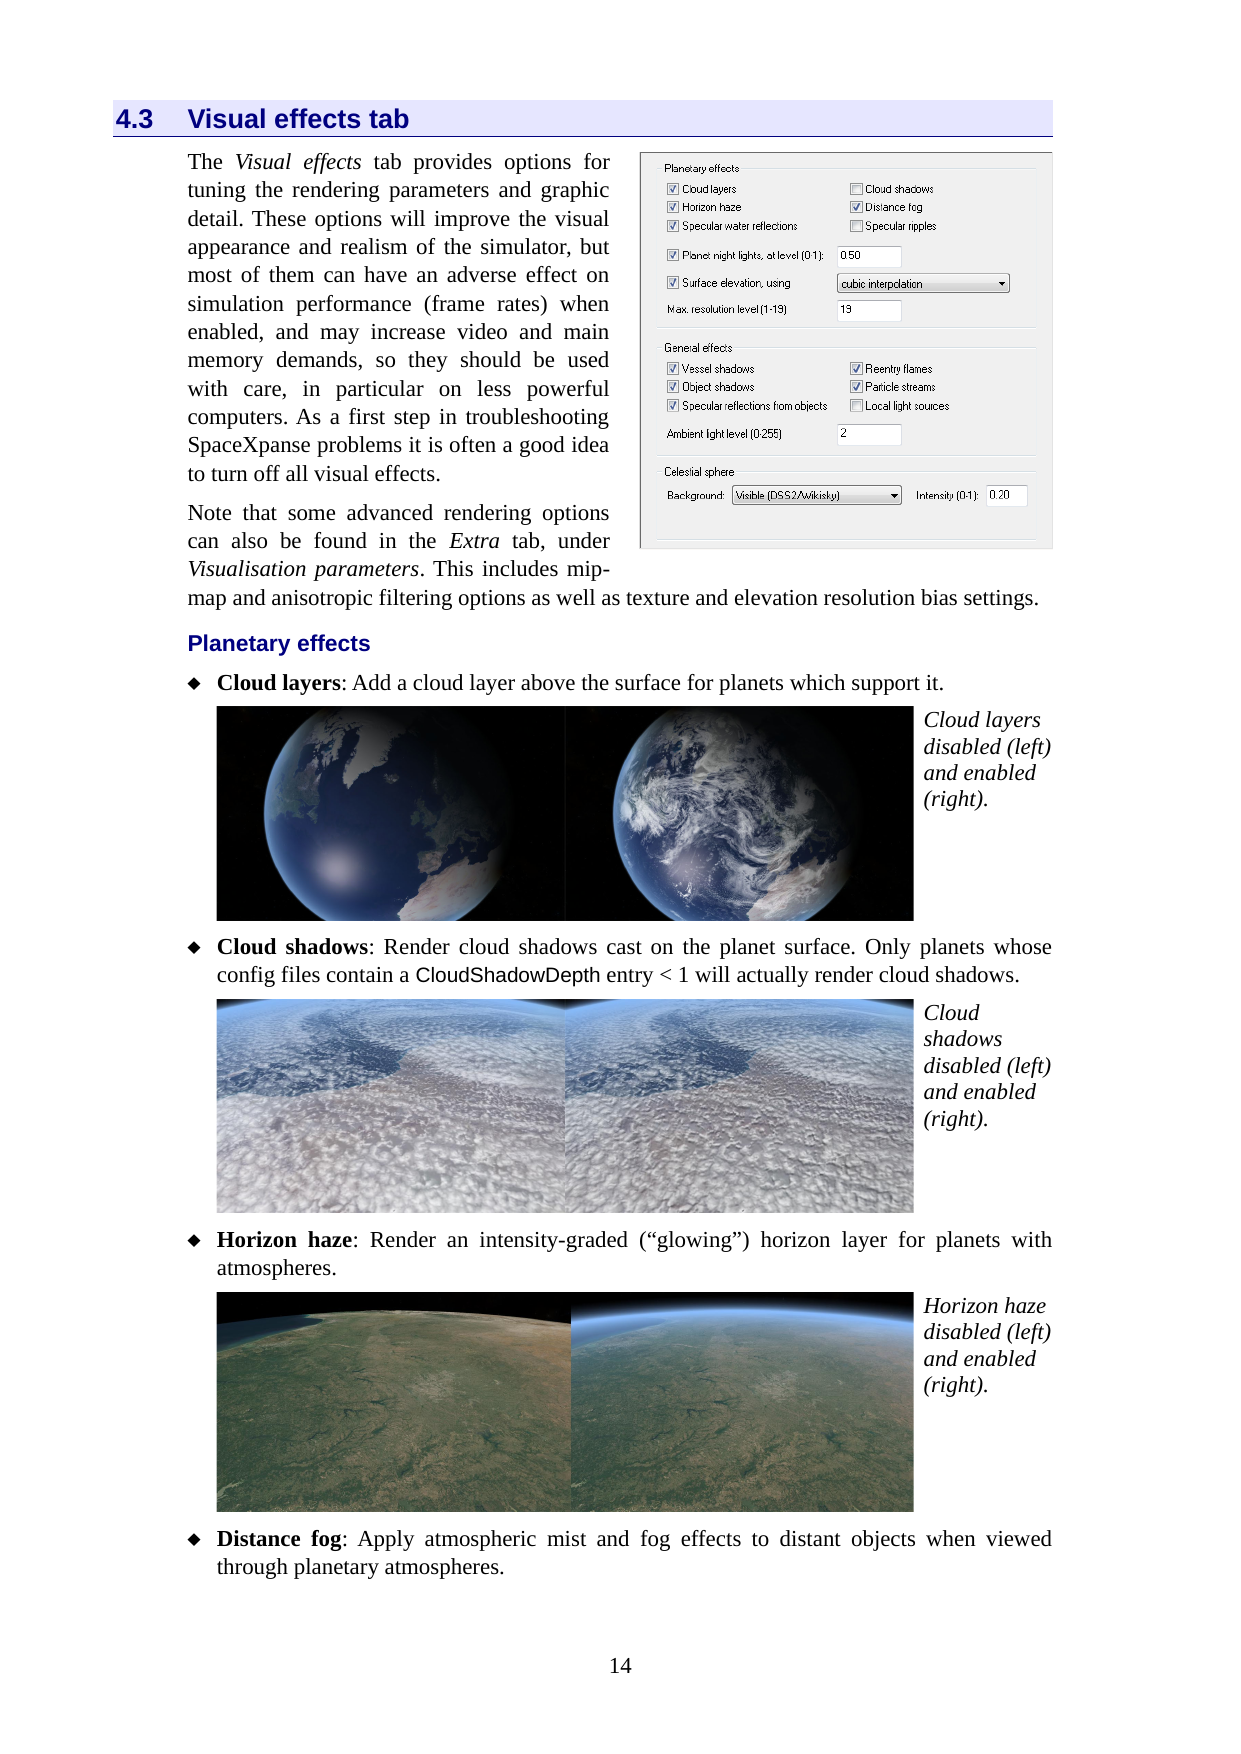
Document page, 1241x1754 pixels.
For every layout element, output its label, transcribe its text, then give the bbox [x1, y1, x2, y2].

list Distance fog: Apply atmospheric mist and fog effects to distant objects when viewed through planetary atmospheres. [187, 1292, 1053, 1580]
picture [639, 152, 1053, 550]
picture [216, 999, 914, 1213]
list Cloud shadows: Render cloud shadows cast on the planet surface. Only planets whose config files contain a CloudShadowDepth entry < 1 will actually render cloud shadows. [187, 706, 1053, 988]
picture [216, 706, 914, 921]
text Note that some advanced rendering options can also be found in the Extra tab, under Visualisation parameters. This includes mip­map and anisotropic filtering options as well as texture and elevation resolution bias settings. [187, 498, 1053, 611]
subtitle Planetary effects [187, 630, 1053, 657]
subtitle Visual effects tab [113, 100, 1053, 136]
picture [216, 1292, 914, 1512]
text The Visual effects tab provides options for tuning the rendering parameters and graphic detail. These options will improve the visual appearance and realism of the simulator, but most of them can have an adverse effect on simulation performance (frame rates) when enabled, and may increase video and main memory demands, so they should be used with care, in particular on less powerful computers. As a first step in troubleshooting SpaceXpanse problems it is often a good idea to turn off all visual effects. [187, 147, 1053, 487]
list Cloud layers: Add a cloud layer above the surface for planets which support it. [187, 667, 1053, 696]
list Horizon haze: Render an intensity-graded (“glowing”) horizon layer for planets with atmospheres. [187, 999, 1053, 1281]
